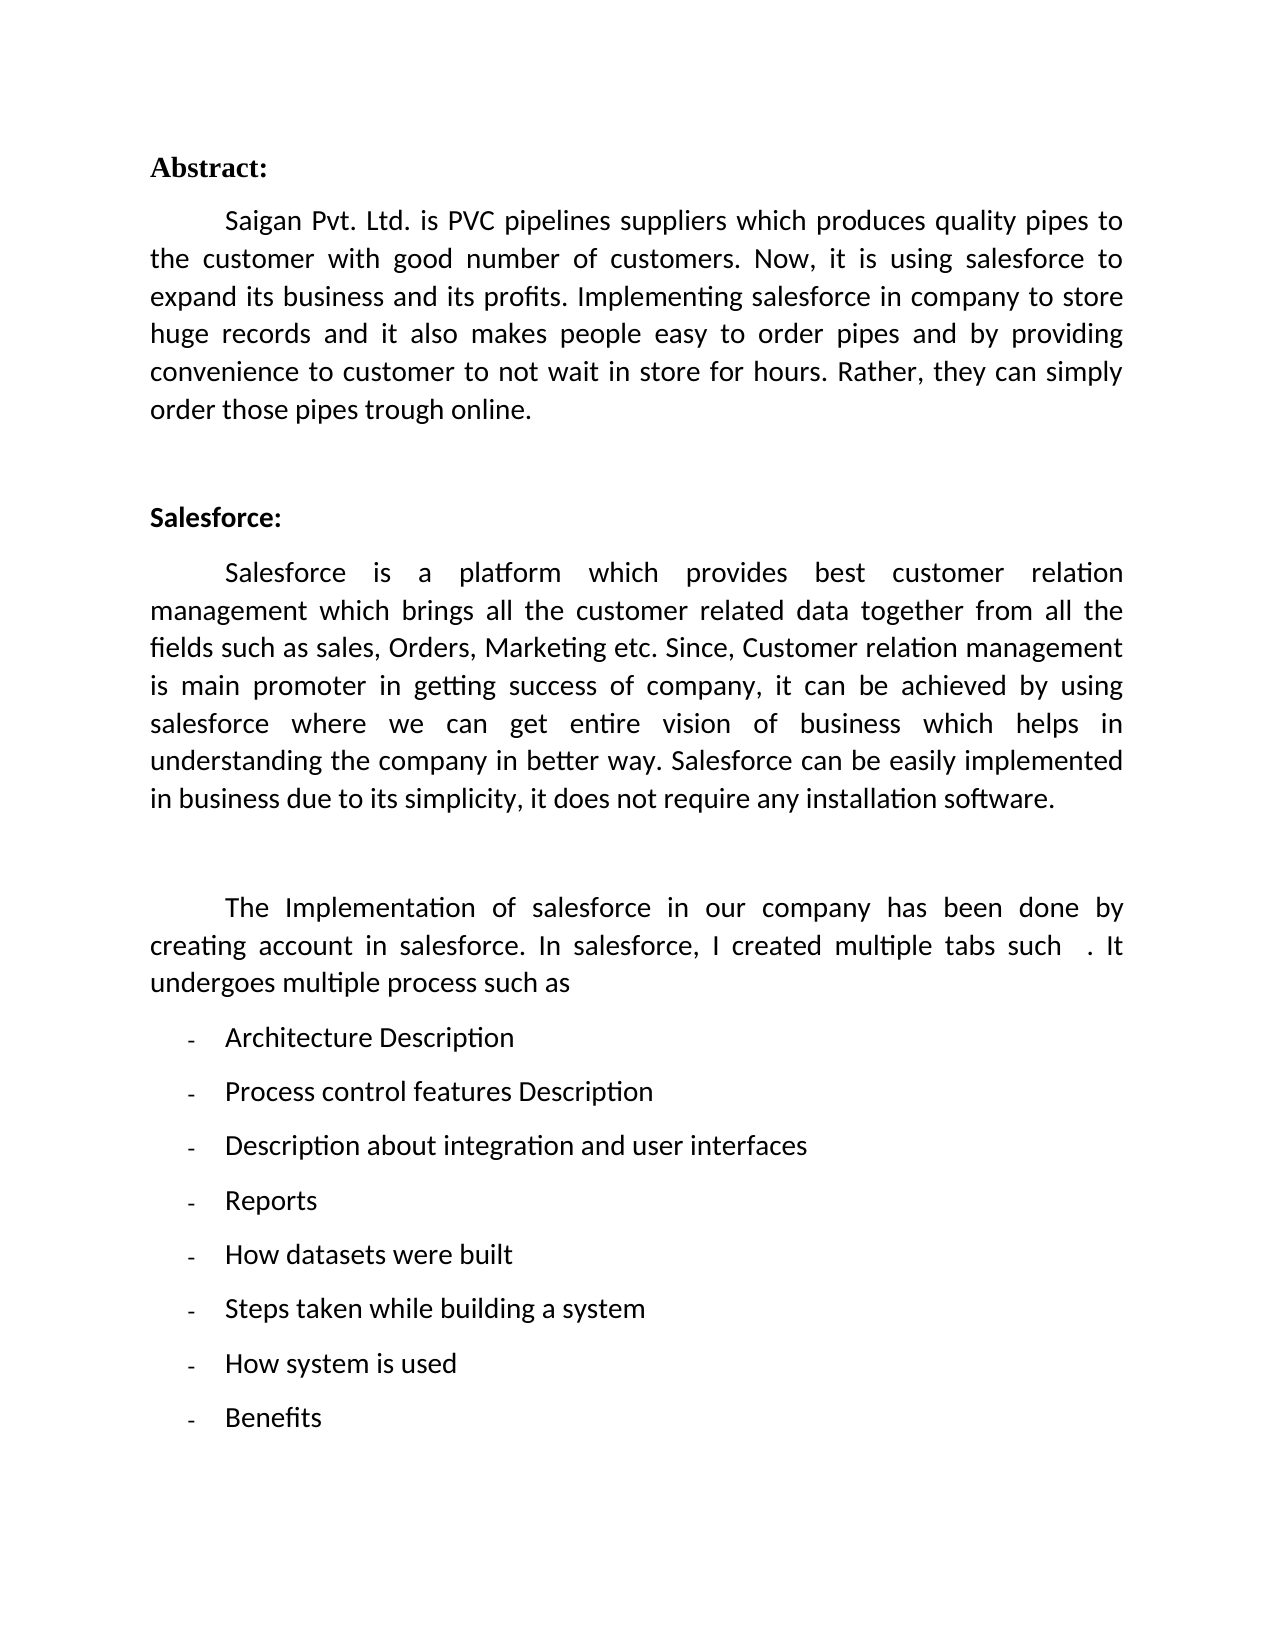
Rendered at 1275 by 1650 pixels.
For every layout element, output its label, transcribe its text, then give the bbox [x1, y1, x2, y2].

list Benefits [187, 1399, 1125, 1435]
list How system is used [187, 1345, 1125, 1381]
list Steps taken while building a system [187, 1291, 1125, 1326]
list Architecture Description [187, 1019, 1125, 1054]
text The Implementation of salesforce in our company has been done by creating account in salesforce. In salesforce, I created multiple tabs such . It undergoes multiple process such as [150, 889, 1125, 1000]
text Saigan Pvt. Ltd. is PVC pipelines suppliers which produces quality pipes to the customer with good number of customers. Now, it is using salesforce to expand its business and its profits. Implementing salesforce in company to store huge records and it also makes people easy to order pipes and by providing convenience to customer to not wait in store for hours. Rather, they can simply order those pipes trough online. [150, 202, 1125, 426]
list Reports [187, 1182, 1125, 1217]
text Salesforce is a platform which provides best customer relation management which brings all the customer related data together from all the fields such as sales, Orders, Marketing etc. Since, Customer relation management is main promoter in getting success of company, it can be achieved by using salesforce where we can get entire vision of business which helps in understanding the company in better way. Salesforce can be easily implemented in business due to its simplicity, it does not require any installation software. [150, 554, 1125, 816]
list How datasets were built [187, 1236, 1125, 1272]
text Salesforce: [150, 499, 1125, 535]
text Abstract: [150, 150, 1125, 183]
list Description about integration and user interfaces [187, 1127, 1125, 1163]
list Process control features Description [187, 1073, 1125, 1109]
